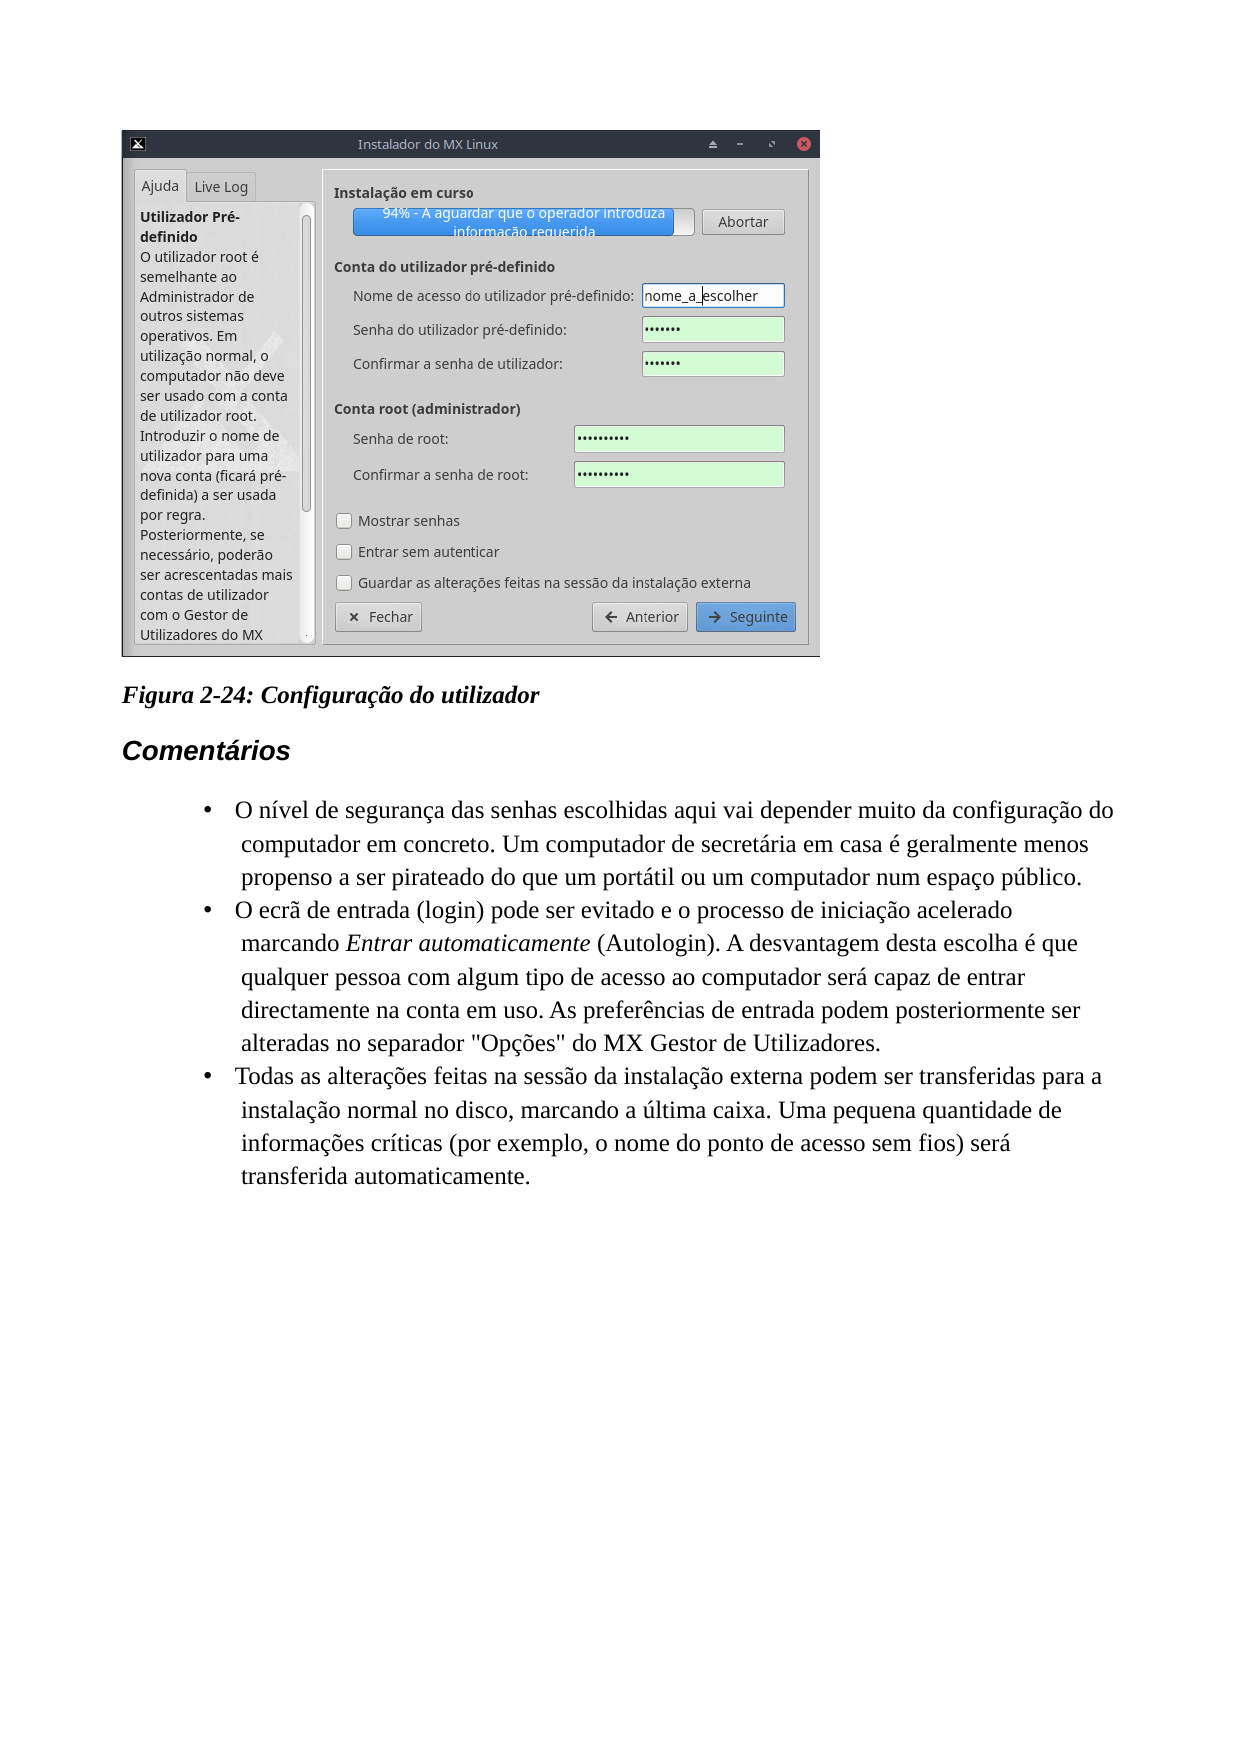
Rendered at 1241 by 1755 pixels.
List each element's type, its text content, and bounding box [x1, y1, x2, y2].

text Figura 2-24: Configuração do utilizador [115, 675, 1122, 710]
list O ecrã de entrada (login) pode ser evitado e o processo de iniciação acelerado marcando Entrar automaticamente (Autologin). A desvantagem desta escolha é que qualquer pessoa com algum tipo de acesso ao computador será capaz de entrar directamente na conta em uso. As preferências de entrada podem posteriormente ser alteradas no separador "Opções" do MX Gestor de Utilizadores. [197, 890, 1122, 1056]
list O nível de segurança das senhas escolhidas aqui vai depender muito da configuração do computador em concreto. Um computador de secretária em casa é geralmente menos propenso a ser pirateado do que um portátil ou um computador num espaço público. [197, 790, 1122, 890]
picture [121, 130, 820, 657]
list Todas as alterações feitas na sessão da instalação externa podem ser transferidas para a instalação normal no disco, marcando a última caixa. Uma pequena quantidade de informações críticas (por exemplo, o nome do ponto de acesso sem fios) será transferida automaticamente. [197, 1056, 1122, 1196]
subtitle Comentários [115, 729, 1122, 772]
